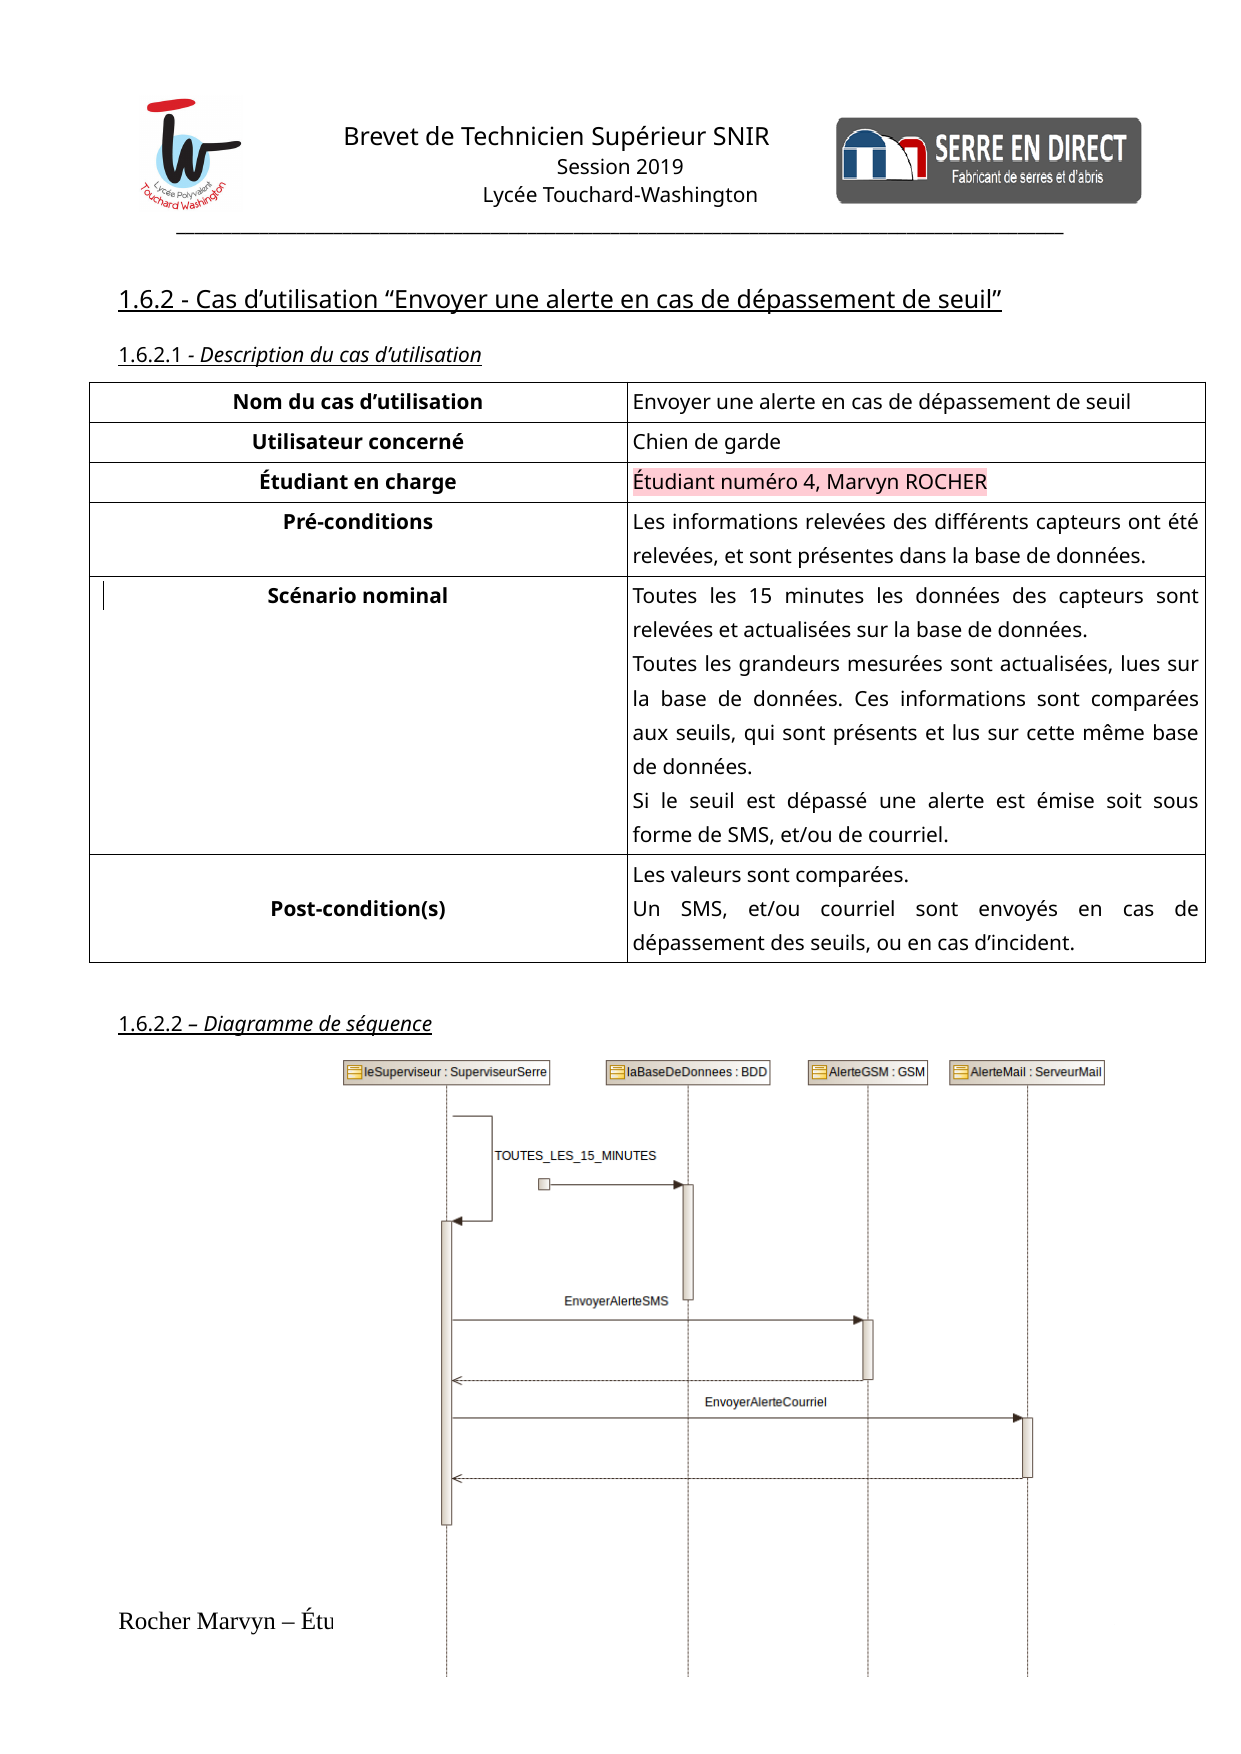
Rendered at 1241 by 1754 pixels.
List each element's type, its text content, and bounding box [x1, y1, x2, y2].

table_cell Pré-conditions [90, 503, 627, 576]
table_header Nom du cas d’utilisation [90, 383, 627, 422]
picture [333, 1050, 1115, 1687]
table_cell Les valeurs sont comparées. Un SMS, et/ou courriel sont envoyés en cas de dépassement des seuils, ou en cas d’incident. [628, 855, 1205, 962]
table_cell Toutes les 15 minutes les données des capteurs sont relevées et actualisées sur la base de données. Toutes les grandeurs mesurées sont actualisées, lues sur la base de données. Ces informations sont comparées aux seuils, qui sont présents et lus sur cette même base de données. Si le seuil est dépassé une alerte est émise soit sous forme de SMS, et/ou de courriel. [628, 577, 1205, 854]
table_cell Chien de garde [628, 423, 1205, 462]
table_header Envoyer une alerte en cas de dépassement de seuil [628, 383, 1205, 422]
picture [831, 115, 1145, 208]
table_cell Utilisateur concerné [90, 423, 627, 462]
table_cell Étudiant numéro 4, Marvyn ROCHER [628, 463, 1205, 502]
table_cell Scénario nominal [90, 577, 627, 854]
picture [138, 95, 243, 212]
table_cell Les informations relevées des différents capteurs ont été relevées, et sont présentes dans la base de données. [628, 503, 1205, 576]
subtitle 1.6.2 - Cas d’utilisation “Envoyer une alerte en cas de dépassement de seuil” [118, 282, 1122, 316]
table_cell Post-condition(s) [90, 855, 627, 962]
table_cell Étudiant en charge [90, 463, 627, 502]
subtitle 1.6.2.1 - Description du cas d’utilisation [118, 341, 1122, 369]
subtitle 1.6.2.2 – Diagramme de séquence [118, 1009, 1122, 1038]
